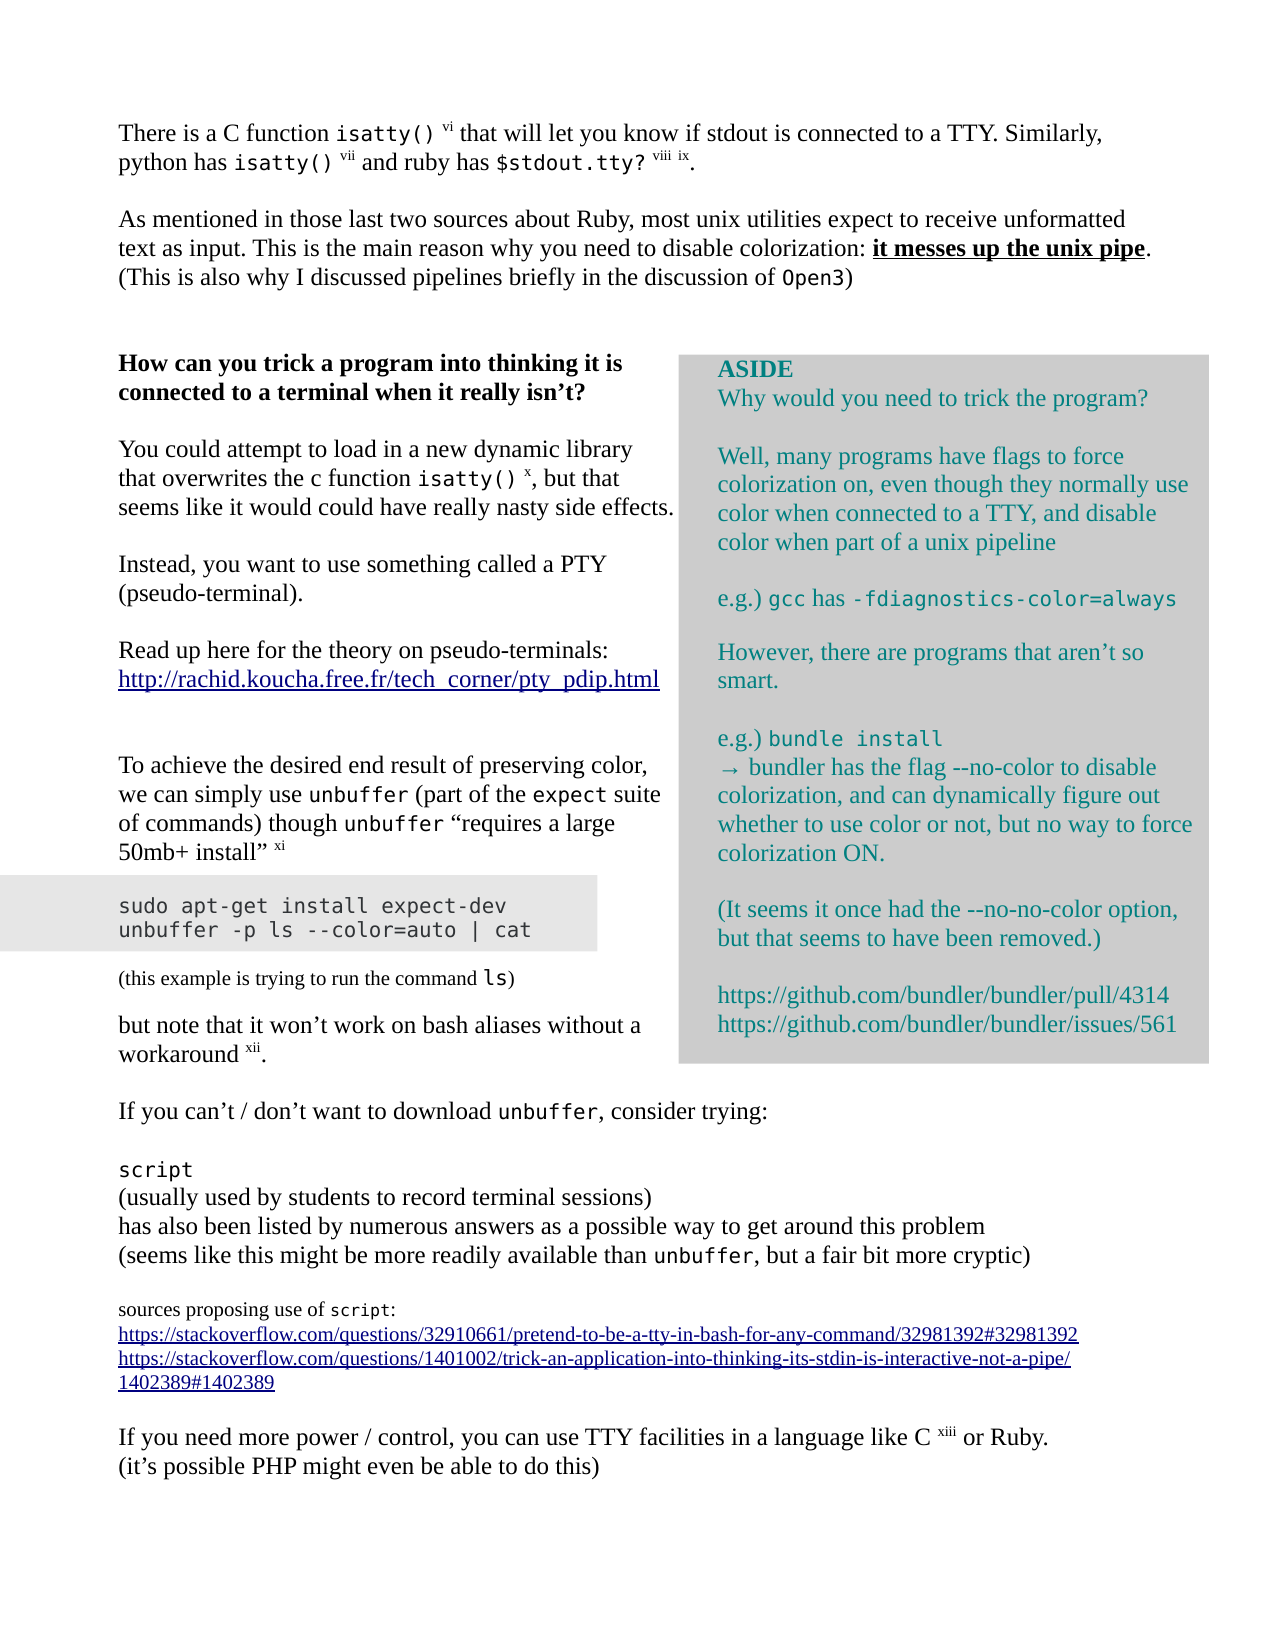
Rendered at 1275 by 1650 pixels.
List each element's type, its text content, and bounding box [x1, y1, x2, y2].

text https://stackoverflow.com/questions/32910661/pretend-to-be-a-tty-in-bash-for-any-command/32981392#32981392 [118, 1321, 1157, 1346]
text sudo apt-get install expect-dev [598, 894, 678, 918]
text https://stackoverflow.com/questions/1401002/trick-an-application-into-thinking-its-stdin-is-interactive-not-a-pipe/1402389#1402389 [118, 1346, 1157, 1394]
text but note that it won’t work on bash aliases without a workaround . [118, 1010, 1157, 1067]
text You could attempt to load in a new dynamic library [118, 434, 678, 463]
text (seems like this might be more readily available than unbuffer, but a fair bit more cryptic) [118, 1240, 1157, 1269]
text (this example is trying to run the command ls) [118, 966, 678, 991]
text Instead, you want to use something called a PTY (pseudo-terminal). [118, 549, 678, 607]
text If you can’t / don’t want to download unbuffer, consider trying: [118, 1096, 1157, 1125]
text script [118, 1154, 1157, 1182]
text http://rachid.koucha.free.fr/tech_corner/pty_pdip.html [118, 664, 678, 693]
text that overwrites the c function isatty() , but that seems like it would could have really nasty side effects. [118, 463, 678, 521]
text (usually used by students to record terminal sessions) [118, 1182, 1157, 1211]
text (it’s possible PHP might even be able to do this) [118, 1451, 1157, 1480]
text sources proposing use of script: [118, 1297, 1157, 1321]
text If you need more power / control, you can use TTY facilities in a language like C or Ruby. [118, 1422, 1157, 1451]
text There is a C function isatty() that will let you know if stdout is connected to a TTY. Similarly, python has isatty() and ruby has $stdout.tty? . [118, 118, 1157, 176]
text has also been listed by numerous answers as a possible way to get around this problem [118, 1211, 1157, 1240]
text Read up here for the theory on pseudo-terminals: [118, 636, 678, 664]
text To achieve the desired end result of preserving color, we can simply use unbuffer (part of the expect suite of commands) though unbuffer “requires a large 50mb+ install” [118, 751, 678, 866]
text (This is also why I discussed pipelines briefly in the discussion of Open3) [118, 262, 1157, 291]
text How can you trick a program into thinking it is connected to a terminal when it really isn’t? [118, 319, 1157, 406]
text As mentioned in those last two sources about Ruby, most unix utilities expect to receive unformatted text as input. This is the main reason why you need to disable colorization: it messes up the unix pipe. [118, 204, 1157, 262]
text unbuffer -p ls --color=auto | cat [598, 918, 678, 942]
